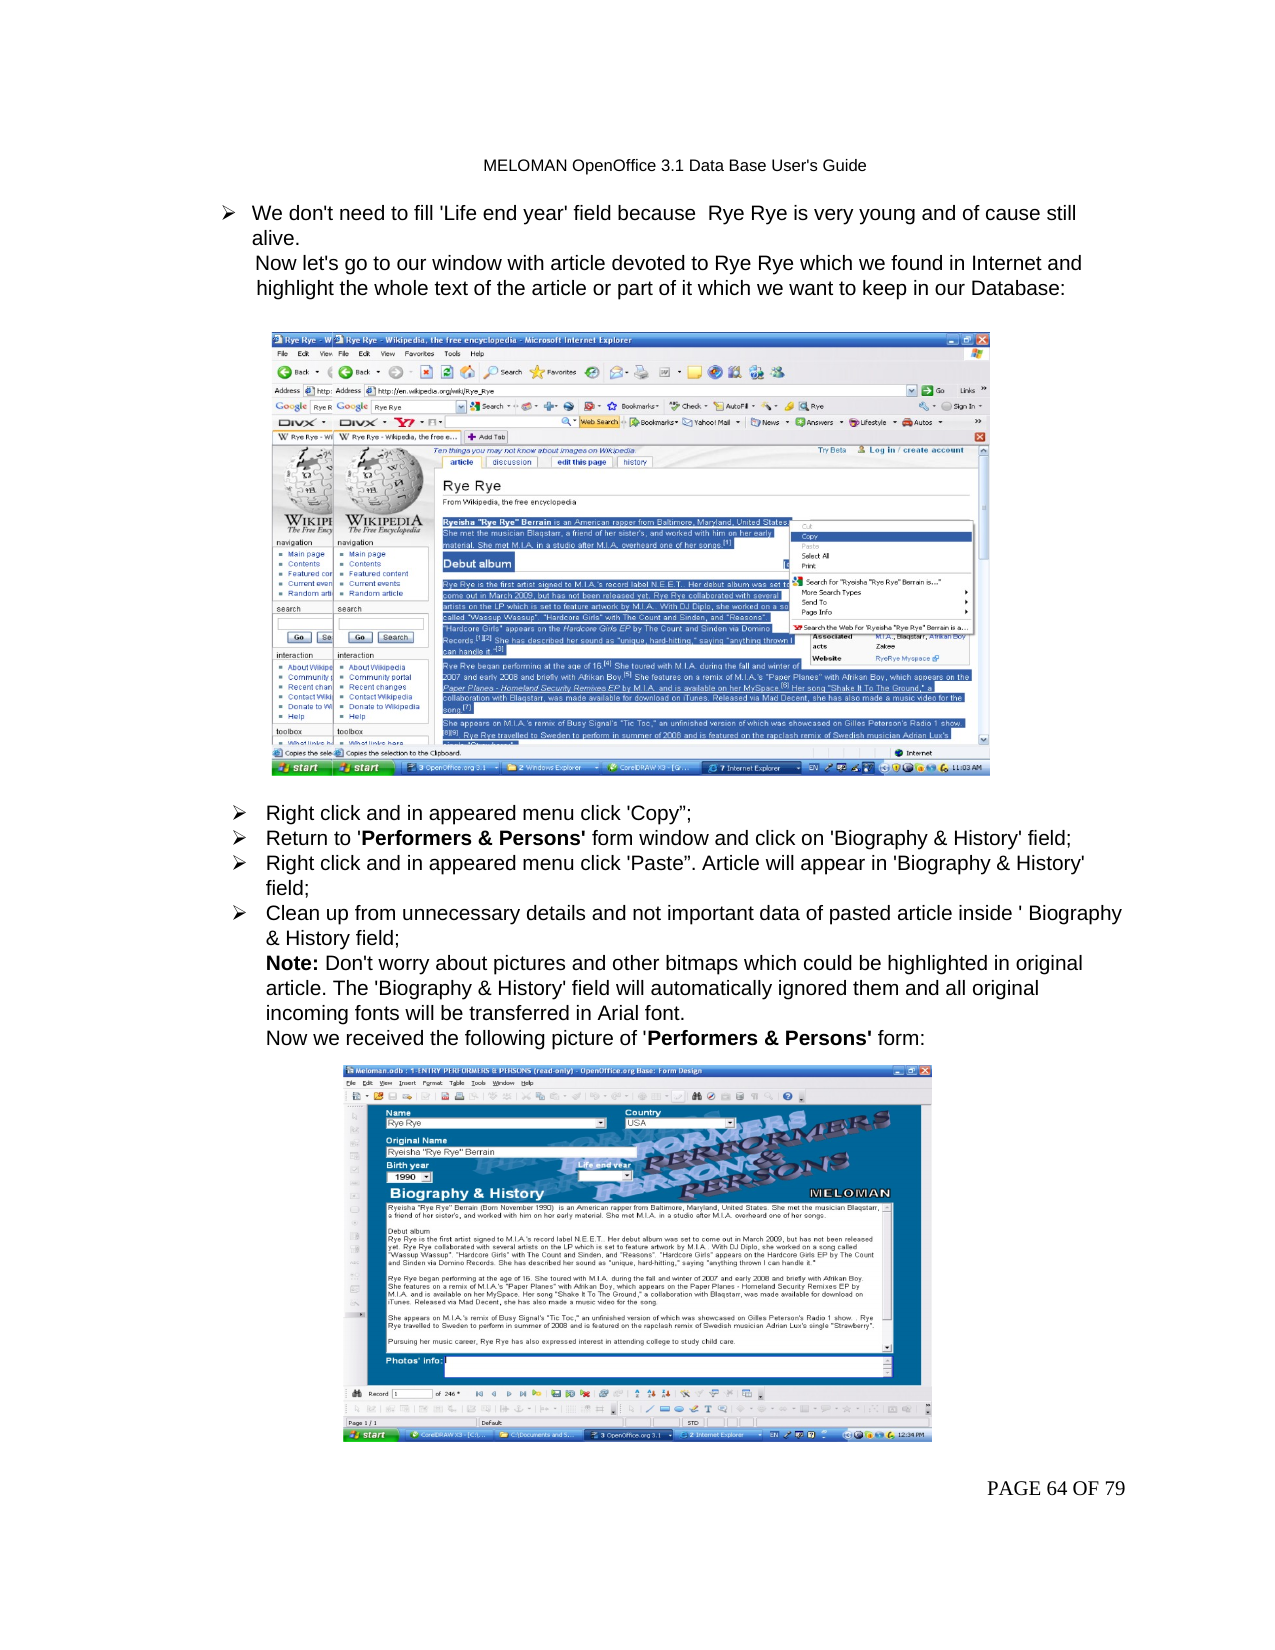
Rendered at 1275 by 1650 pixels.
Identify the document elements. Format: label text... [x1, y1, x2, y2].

list Right click and in appeared menu click 'Copy”; [231, 799, 1125, 824]
text Now let's go to our window with article devoted to Rye Rye which we found in Internet and highlight the whole text of the article or part of it which we want to keep in our Database: [255, 250, 1125, 300]
list Now we received the following picture of 'Performers & Persons' form: [231, 1024, 1125, 1049]
list We don't need to fill 'Life end year' field because Rye Rye is very young and of cause still alive. [220, 200, 1125, 250]
list Note: Don't worry about pictures and other bitmaps which could be highlighted in original article. The 'Biography & History' field will automatically ignored them and all original incoming fonts will be transferred in Arial font. [231, 949, 1125, 1024]
list Return to 'Performers & Persons' form window and click on 'Biography & History' field; [231, 824, 1125, 849]
picture [271, 332, 990, 776]
picture [343, 1065, 932, 1442]
list Clean up from unnecessary details and not important data of pasted article inside ' Biography & History field; [231, 899, 1125, 949]
list Right click and in appeared menu click 'Paste”. Article will appear in 'Biography & History' field; [231, 849, 1125, 899]
